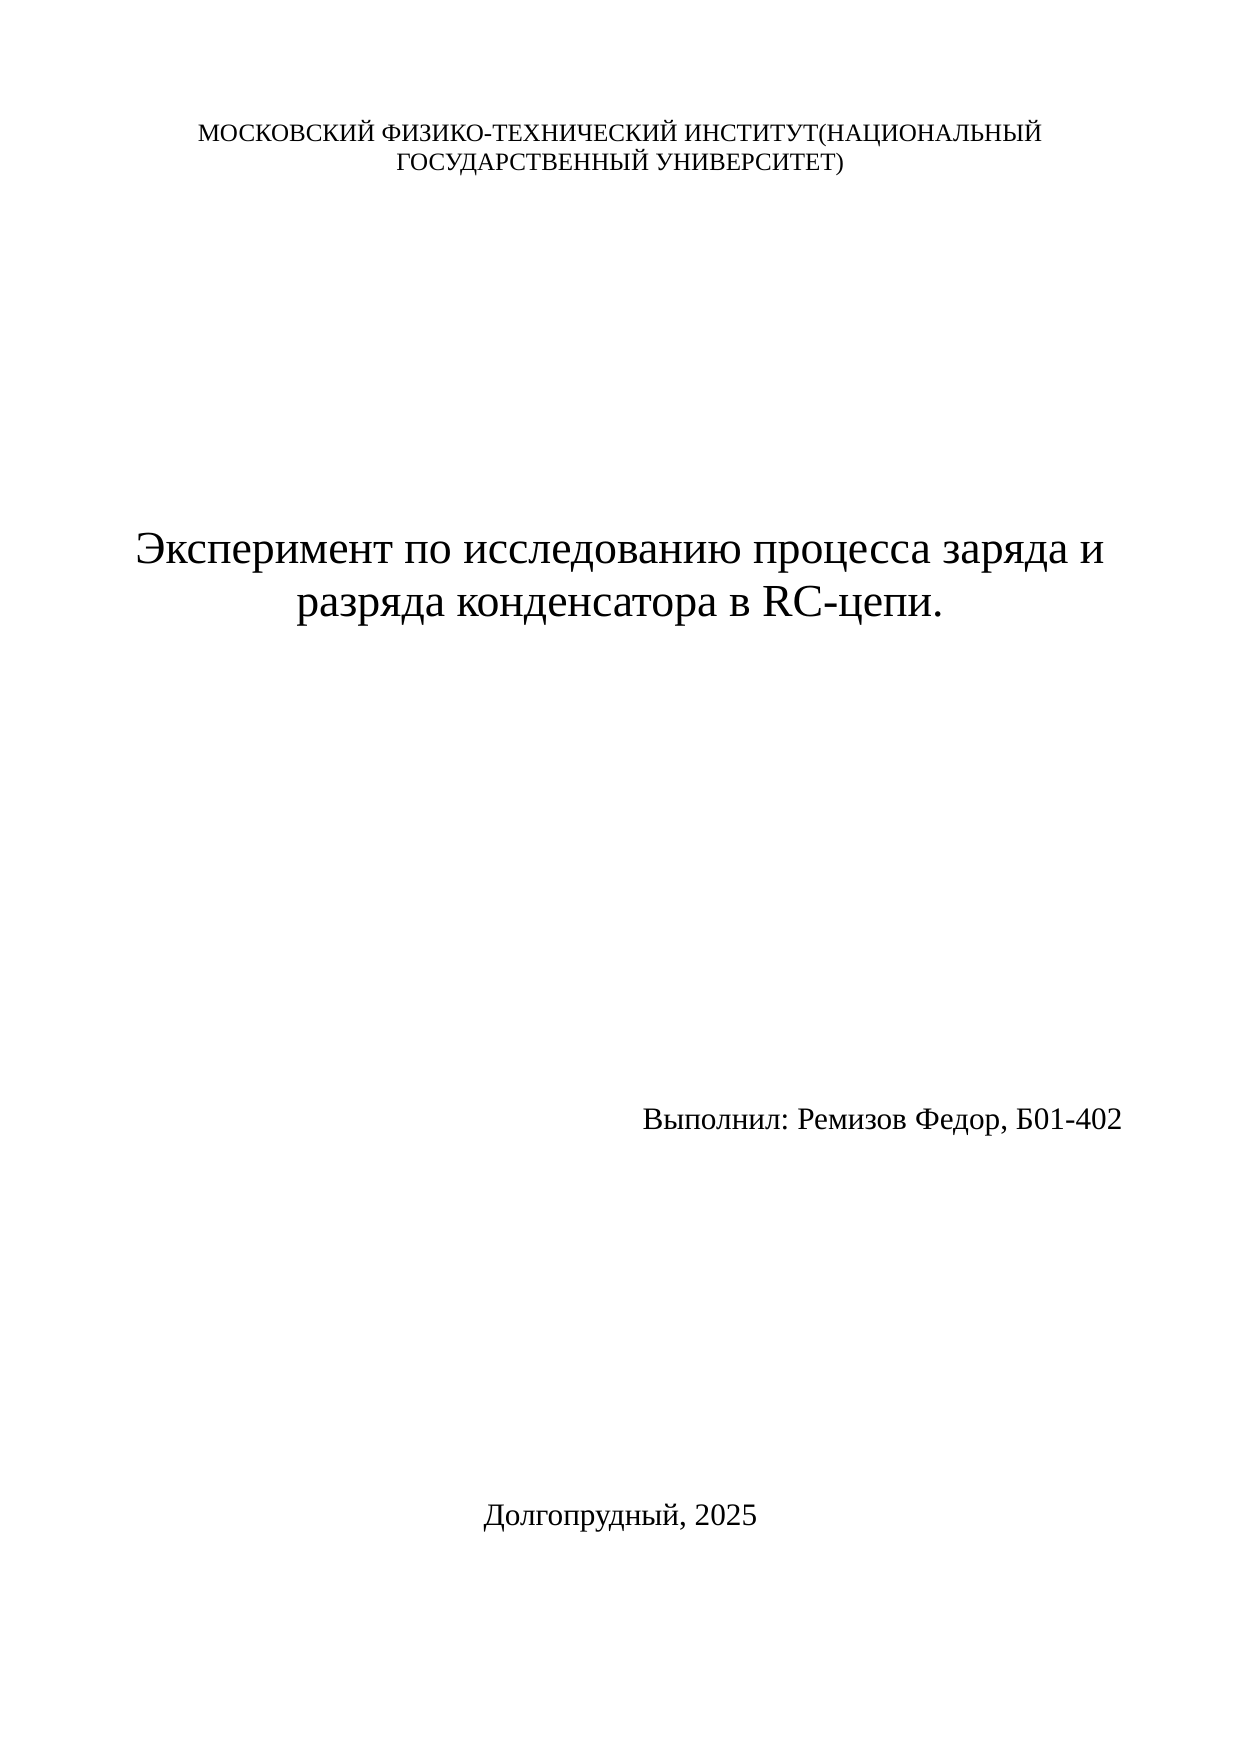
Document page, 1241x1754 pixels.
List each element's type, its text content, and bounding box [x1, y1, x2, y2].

text Выполнил: Ремизов Федор, Б01-402 [118, 1100, 1122, 1136]
text МОСКОВСКИЙ ФИЗИКО-ТЕХНИЧЕСКИЙ ИНСТИТУТ(НАЦИОНАЛЬНЫЙ ГОСУДАРСТВЕННЫЙ УНИВЕРСИТЕТ) [118, 118, 1122, 176]
text Долгопрудный, 2025 [118, 1496, 1122, 1532]
text Эксперимент по исследованию процесса заряда и разряда конденсатора в RC-цепи. [118, 521, 1122, 626]
